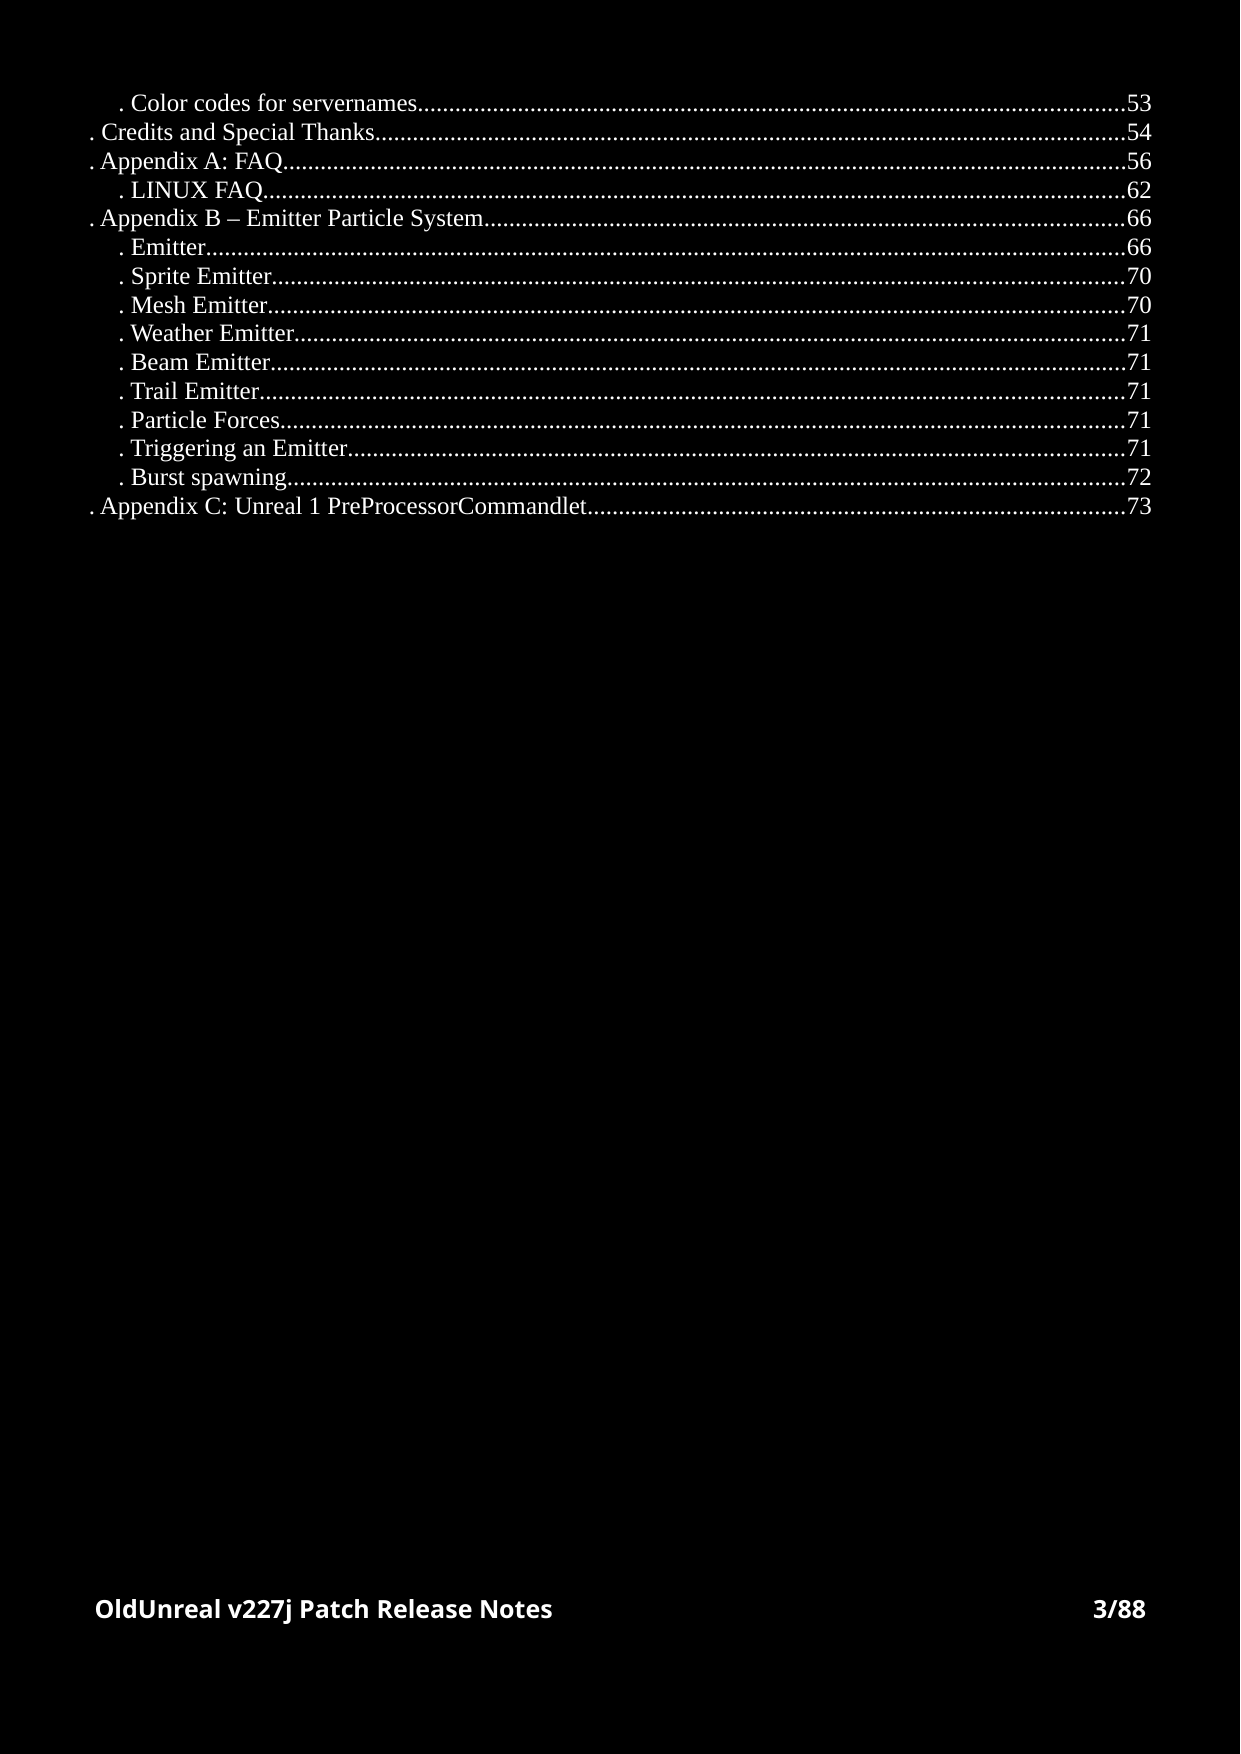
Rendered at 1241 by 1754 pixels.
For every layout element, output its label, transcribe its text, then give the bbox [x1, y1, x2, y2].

text . Sprite Emitter 70 [118, 261, 1152, 290]
text . Emitter 66 [118, 232, 1152, 261]
text . Trail Emitter 71 [118, 376, 1152, 405]
text . Appendix A: FAQ 56 [88, 146, 1152, 175]
text . Appendix C: Unreal 1 PreProcessorCommandlet 73 [88, 491, 1152, 520]
text . Beam Emitter 71 [118, 347, 1152, 376]
text . Mesh Emitter 70 [118, 290, 1152, 318]
text . Triggering an Emitter 71 [118, 433, 1152, 462]
text . Color codes for servernames 53 [118, 88, 1152, 117]
text . Credits and Special Thanks 54 [88, 117, 1152, 146]
text . Burst spawning 72 [118, 462, 1152, 491]
text . Particle Forces 71 [118, 405, 1152, 433]
text . Weather Emitter 71 [118, 318, 1152, 347]
text . Appendix B – Emitter Particle System 66 [88, 203, 1152, 232]
text . LINUX FAQ 62 [118, 175, 1152, 203]
